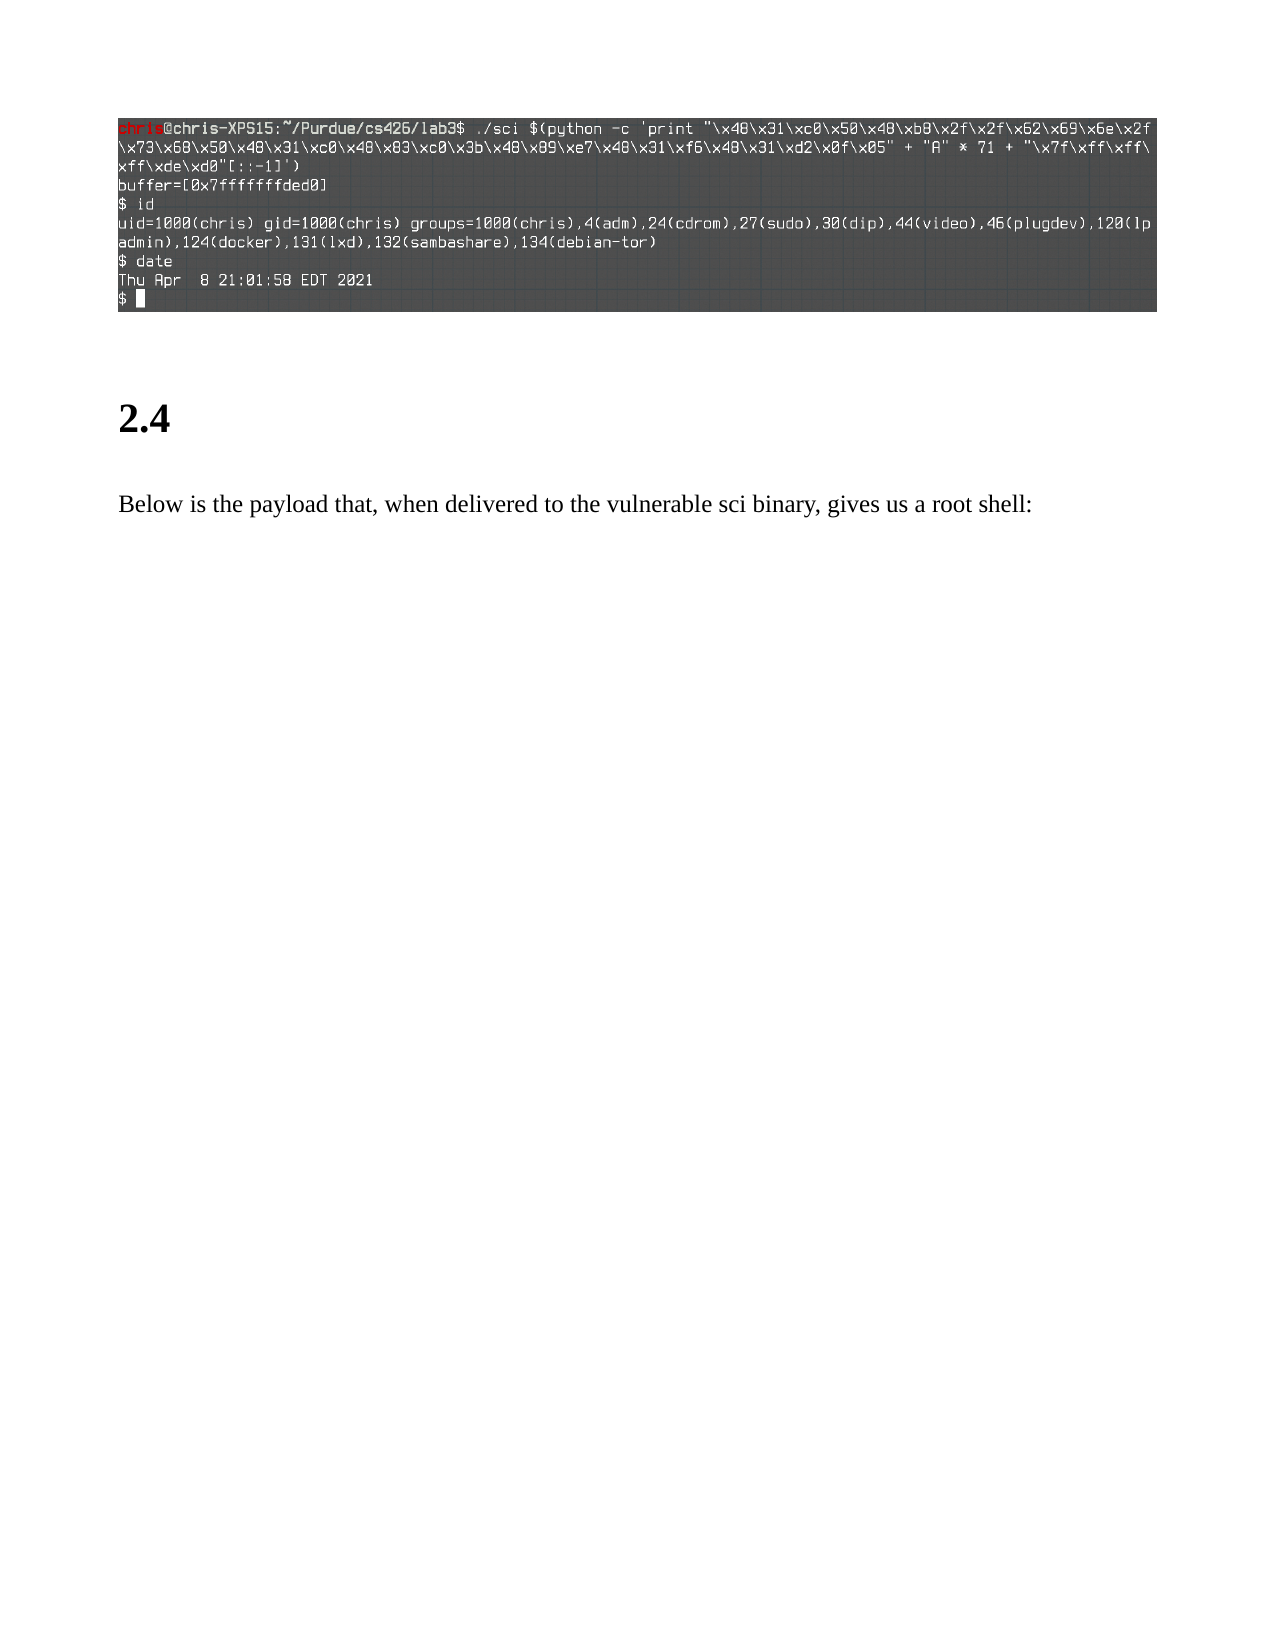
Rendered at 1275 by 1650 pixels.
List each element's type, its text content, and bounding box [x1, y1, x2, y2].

picture [118, 118, 1157, 312]
text Below is the payload that, when delivered to the vulnerable sci binary, gives us a root shell: [118, 489, 1157, 518]
text 2.4 [118, 393, 1157, 441]
